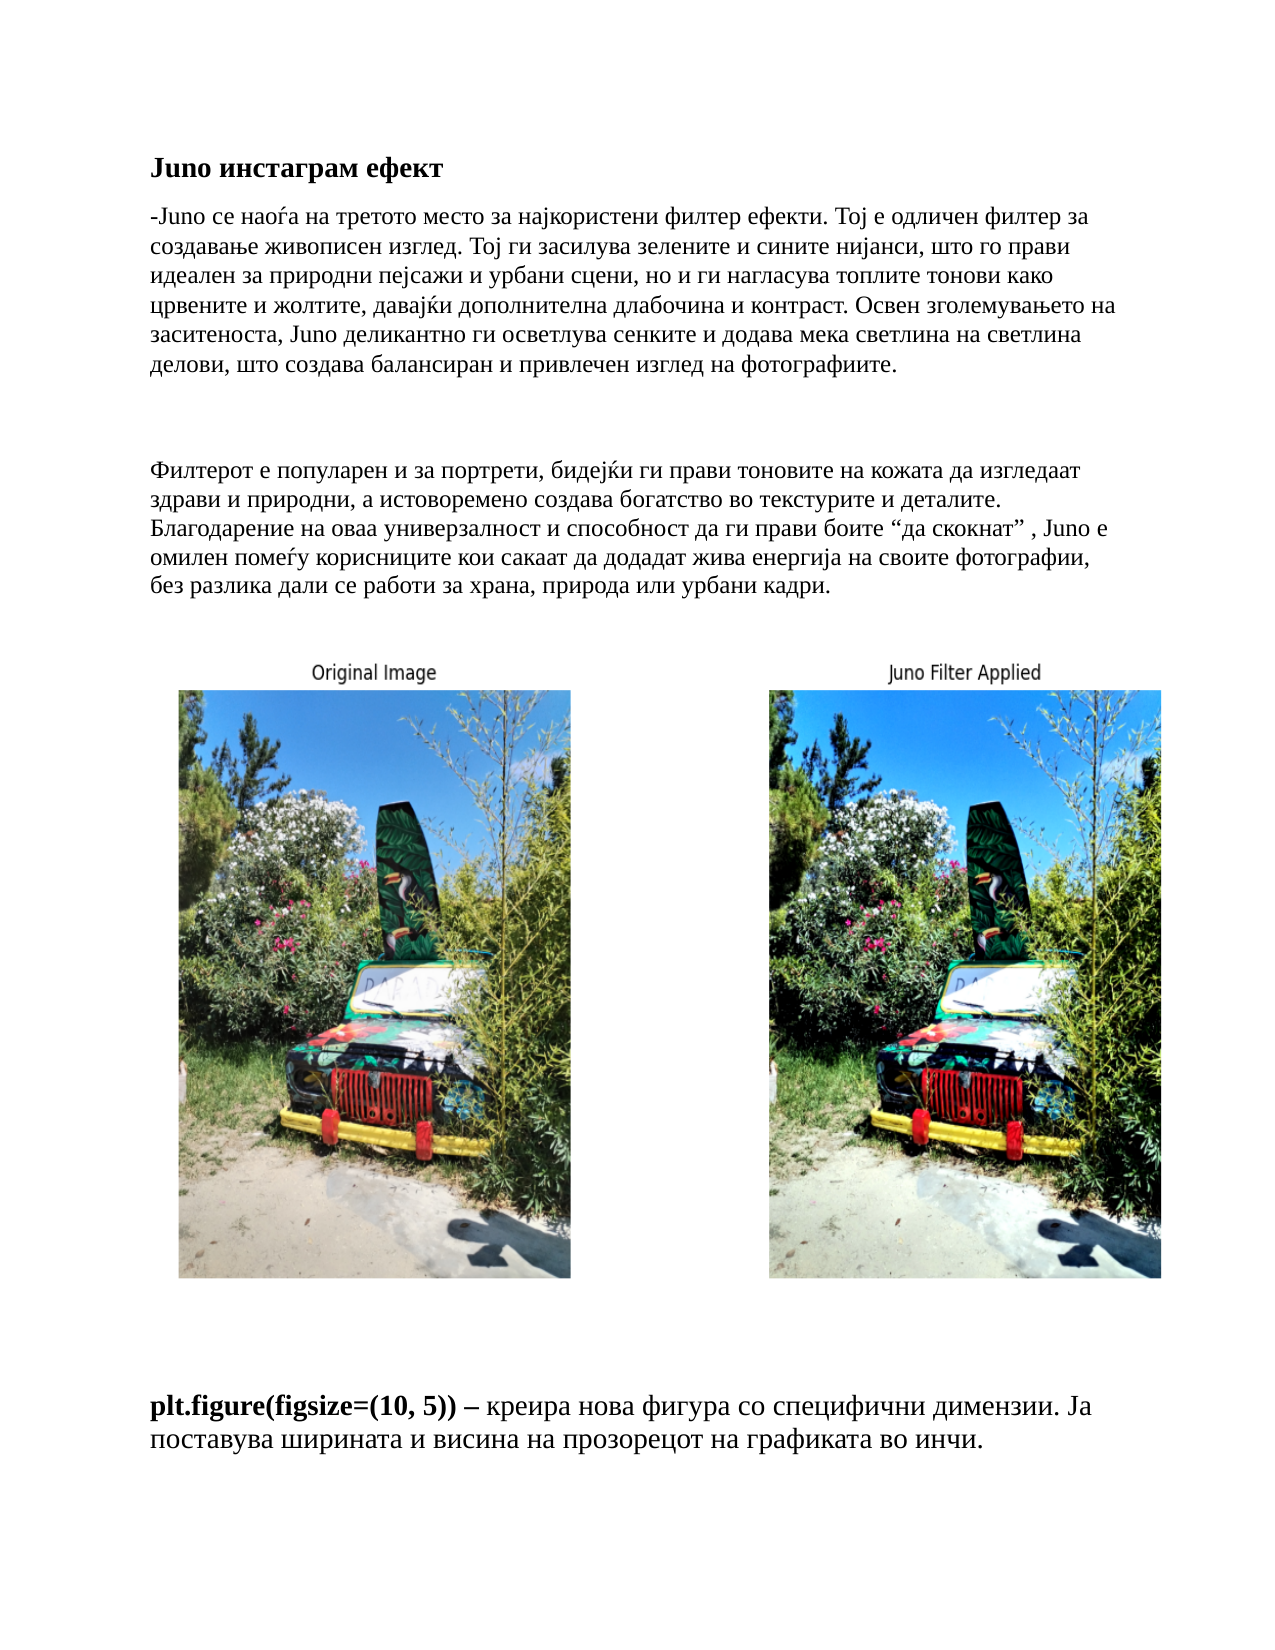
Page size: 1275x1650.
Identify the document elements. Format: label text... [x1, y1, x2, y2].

text -Juno се наоѓа на третото место за најкористени филтер ефекти. Тој е одличен филтер за создавање живописен изглед. Тој ги засилува зелените и сините нијанси, што го прави идеален за природни пејсажи и урбани сцени, но и ги нагласува топлите тонови како црвените и жолтите, давајќи дополнителна длабочина и контраст. Освен зголемувањето на заситеноста, Juno деликантно ги осветлува сенките и додава мека светлина на светлина делови, што создава балансиран и привлечен изглед на фотографиите. [150, 201, 1125, 378]
text Juno инстаграм ефект [150, 150, 1125, 183]
text plt.figure(figsize=(10, 5)) – креира нова фигура со специфични димензии. Ја поставува ширината и висина на прозорецот на графиката во инчи. [150, 1388, 1125, 1455]
text Филтерот е популарен и за портрети, бидејќи ги прави тоновите на кожата да изгледаат здрави и природни, а истоворемено создава богатство во текстурите и деталите. Благодарение на оваа универзалност и способност да ги прави боите “да скокнат” , Juno е омилен помеѓу корисниците кои сакаат да додадат жива енергија на своите фотографии, без разлика дали се работи за храна, природа или урбани кадри. [150, 455, 1125, 630]
